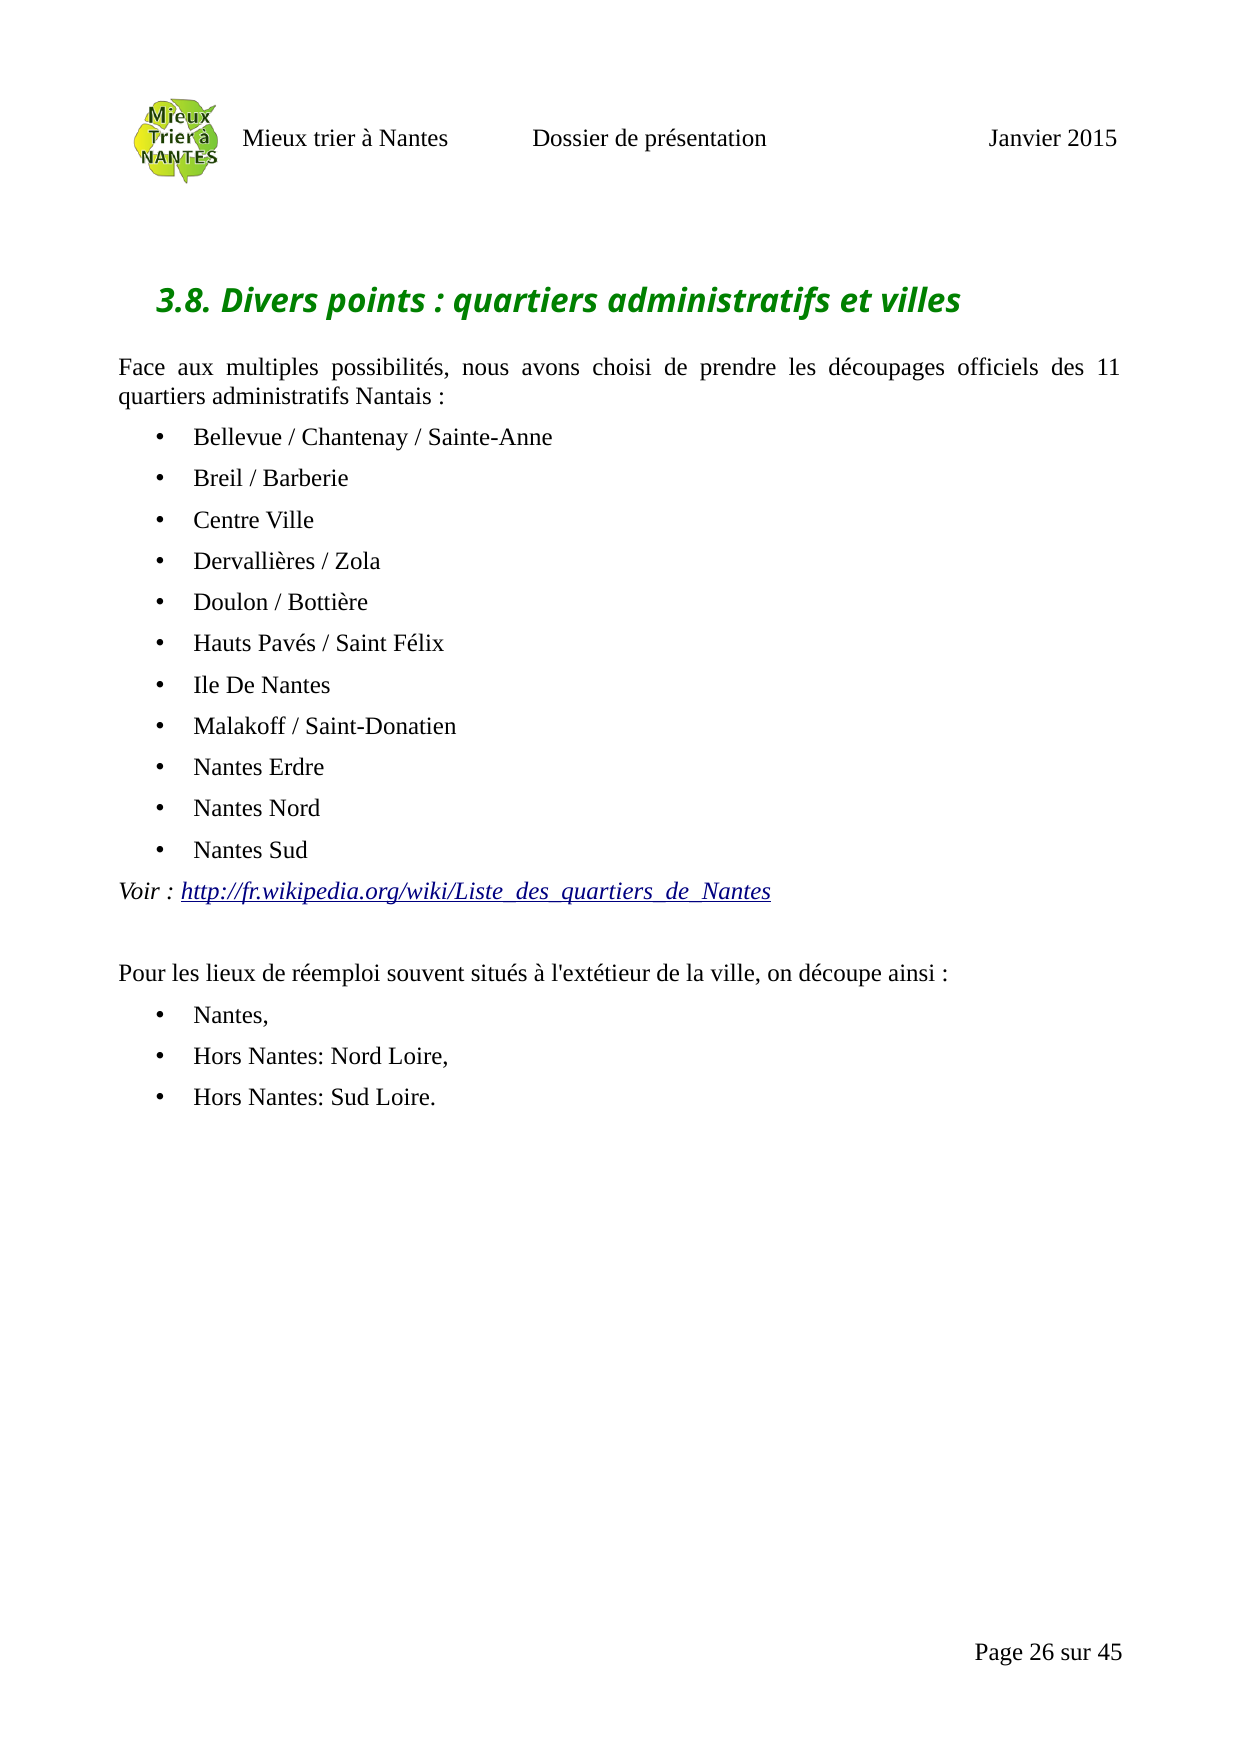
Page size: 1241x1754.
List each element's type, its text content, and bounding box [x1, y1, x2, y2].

list Nantes Nord [156, 793, 1122, 822]
list Hauts Pavés / Saint Félix [156, 628, 1122, 657]
picture [131, 95, 221, 185]
subtitle Divers points : quartiers administratifs et villes [148, 277, 1122, 323]
list Dervallières / Zola [156, 546, 1122, 575]
list Hors Nantes: Nord Loire, [156, 1041, 1122, 1070]
list Ile De Nantes [156, 670, 1122, 698]
text Pour les lieux de réemploi souvent situés à l'extétieur de la ville, on découpe ainsi : [118, 958, 1122, 987]
text Voir : http://fr.wikipedia.org/wiki/Liste_des_quartiers_de_Nantes [118, 876, 1122, 905]
list Nantes, [156, 1000, 1122, 1028]
list Nantes Erdre [156, 752, 1122, 781]
list Nantes Sud [156, 835, 1122, 863]
list Malakoff / Saint-Donatien [156, 711, 1122, 740]
text Face aux multiples possibilités, nous avons choisi de prendre les découpages officiels des 11 quartiers administratifs Nantais : [118, 352, 1122, 410]
list Hors Nantes: Sud Loire. [156, 1082, 1122, 1111]
list Bellevue / Chantenay / Sainte-Anne [156, 422, 1122, 451]
list Doulon / Bottière [156, 587, 1122, 616]
list Centre Ville [156, 505, 1122, 533]
list Breil / Barberie [156, 463, 1122, 492]
